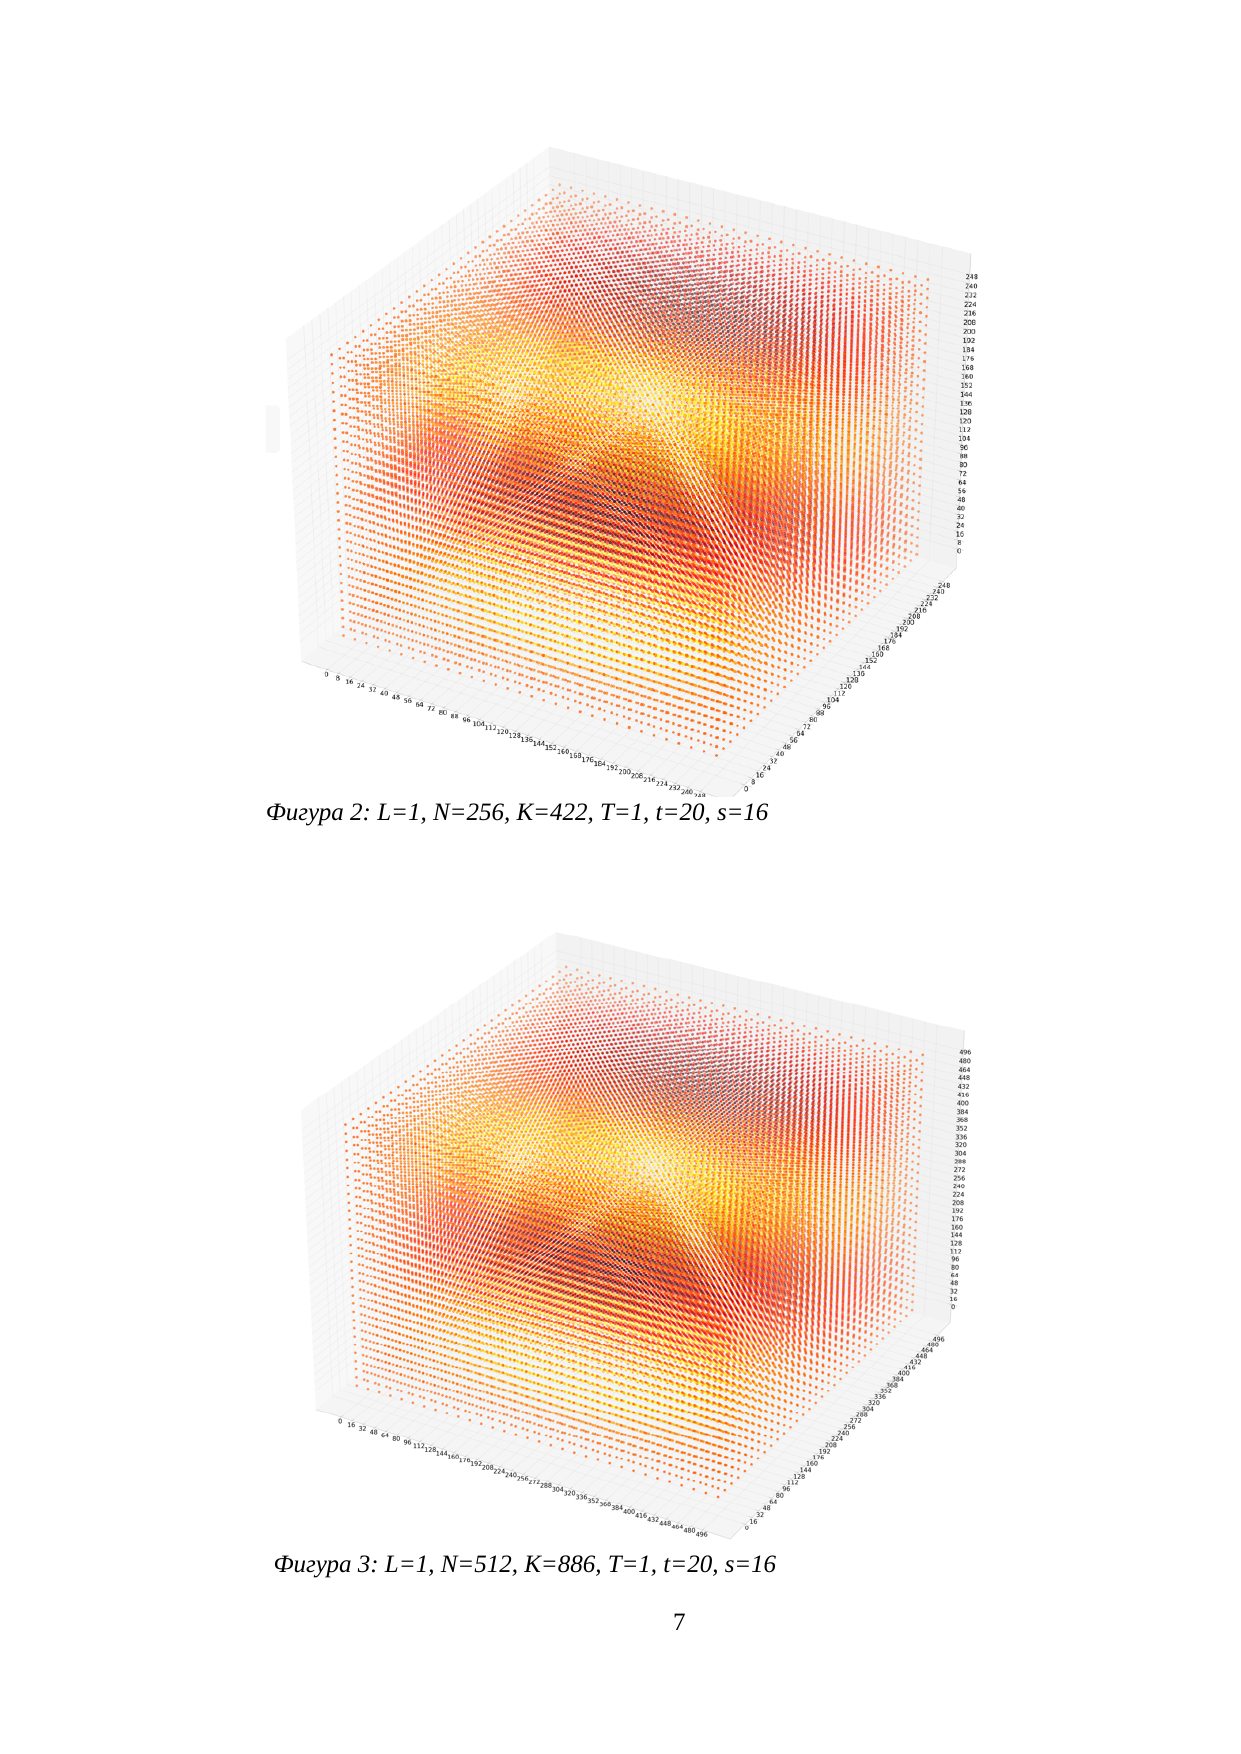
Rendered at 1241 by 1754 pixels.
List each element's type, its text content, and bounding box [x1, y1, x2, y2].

picture [273, 903, 996, 1549]
picture [265, 133, 1012, 797]
text Фигура 3: L=1, N=512, K=886, T=1, t=20, s=16 [273, 904, 1009, 1577]
text Фигура 2: L=1, N=256, K=422, T=1, t=20, s=16 [266, 797, 1012, 826]
